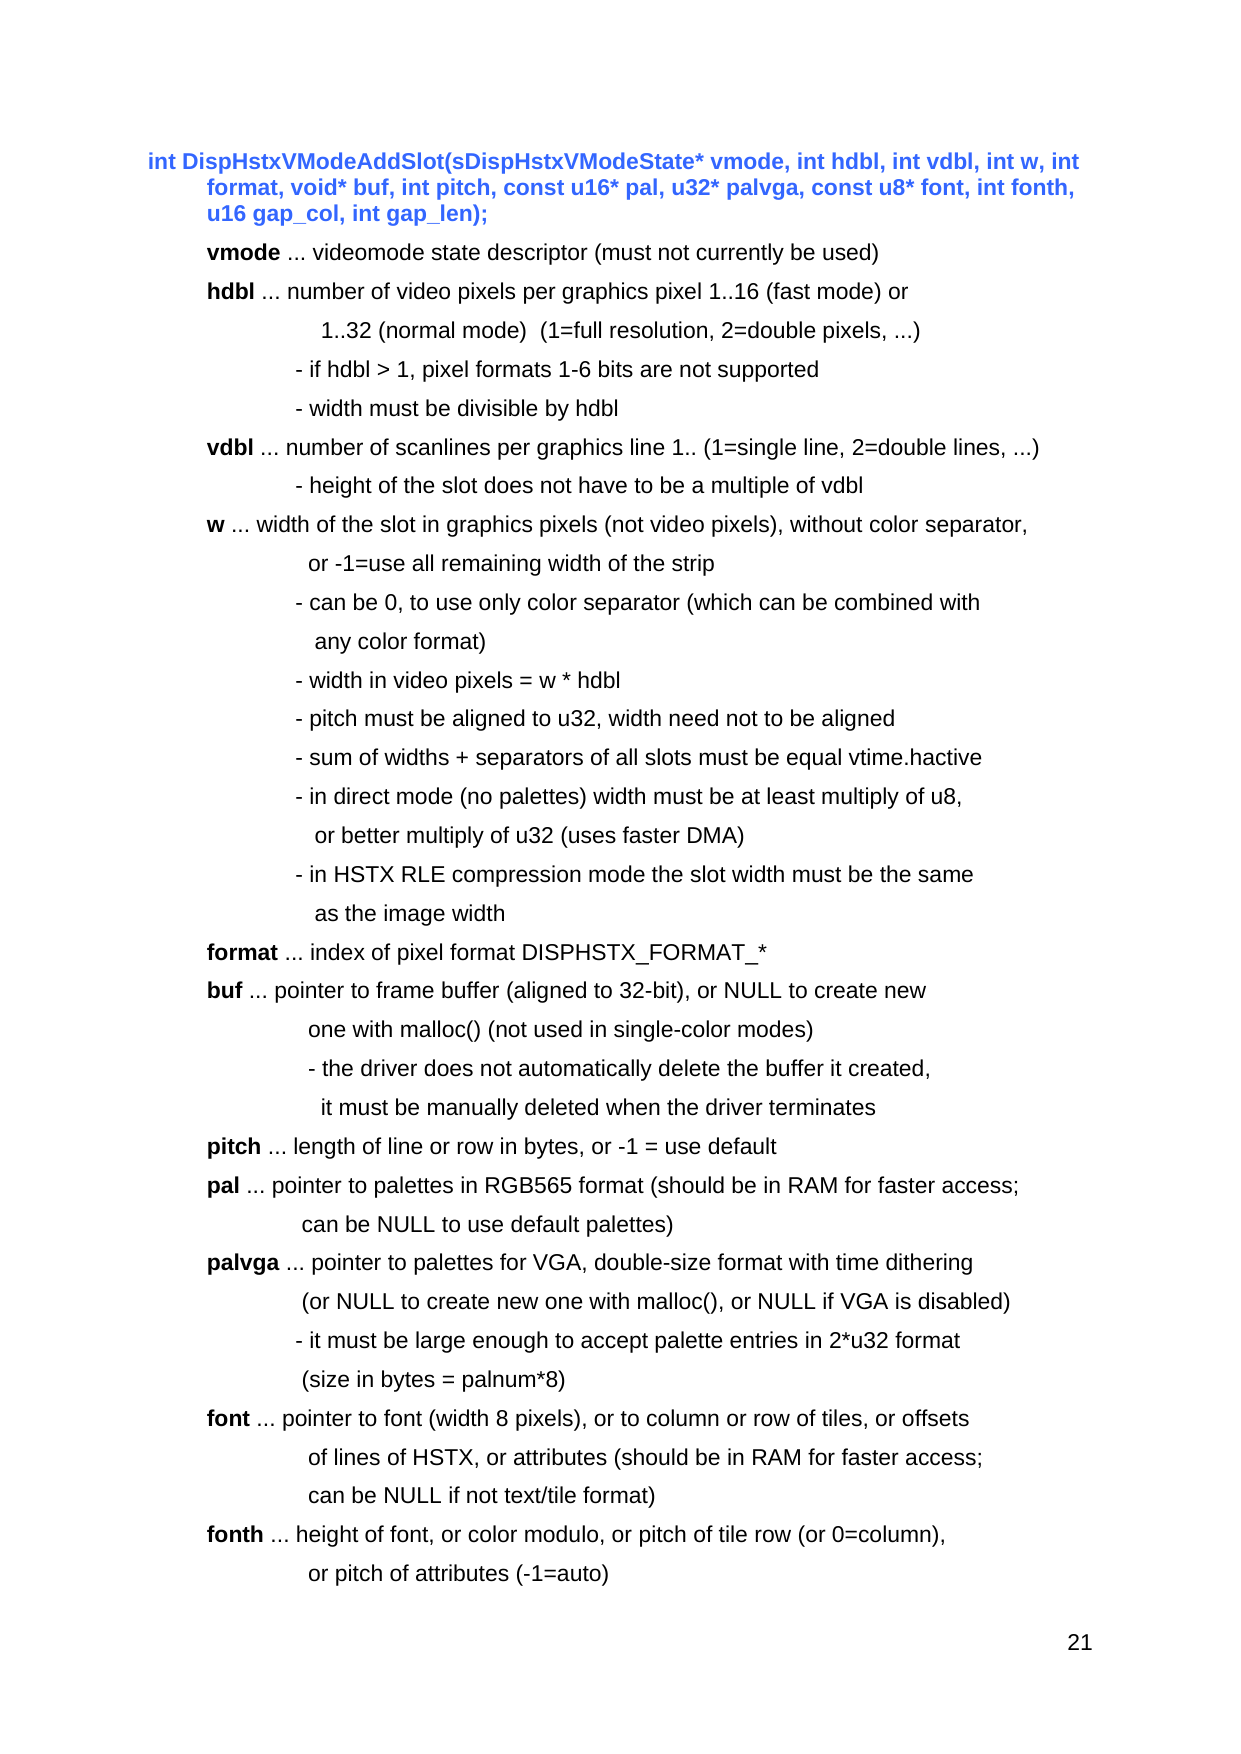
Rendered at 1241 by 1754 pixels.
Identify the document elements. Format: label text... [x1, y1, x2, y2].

text pal ... pointer to palettes in RGB565 format (should be in RAM for faster access; [148, 1172, 1093, 1198]
text (size in bytes = palnum*8) [148, 1366, 1093, 1392]
text - can be 0, to use only color separator (which can be combined with [148, 589, 1093, 615]
text palvga ... pointer to palettes for VGA, double-size format with time dithering [148, 1249, 1093, 1276]
text - width must be divisible by hdbl [148, 394, 1093, 421]
text - sum of widths + separators of all slots must be equal vtime.hactive [148, 744, 1093, 771]
text - in HSTX RLE compression mode the slot width must be the same [148, 861, 1093, 887]
text - it must be large enough to accept palette entries in 2*u32 format [148, 1327, 1093, 1353]
text vdbl ... number of scanlines per graphics line 1.. (1=single line, 2=double lines, ...) [148, 433, 1093, 460]
text int DispHstxVModeAddSlot(sDispHstxVModeState* vmode, int hdbl, int vdbl, int w, int format, void* buf, int pitch, const u16* pal, u32* palvga, const u8* font, int fonth, u16 gap_col, int gap_len); [148, 148, 1093, 227]
text it must be manually deleted when the driver terminates [148, 1094, 1093, 1120]
text format ... index of pixel format DISPHSTX_FORMAT_* [148, 938, 1093, 965]
text - the driver does not automatically delete the buffer it created, [148, 1055, 1093, 1081]
text buf ... pointer to frame buffer (aligned to 32-bit), or NULL to create new [148, 977, 1093, 1004]
text or better multiply of u32 (uses faster DMA) [148, 822, 1093, 848]
text - if hdbl > 1, pixel formats 1-6 bits are not supported [148, 356, 1093, 382]
text one with malloc() (not used in single-color modes) [148, 1016, 1093, 1043]
text - width in video pixels = w * hdbl [148, 667, 1093, 693]
text any color format) [148, 628, 1093, 654]
text pitch ... length of line or row in bytes, or -1 = use default [148, 1133, 1093, 1159]
text w ... width of the slot in graphics pixels (not video pixels), without color separator, [148, 511, 1093, 537]
text as the image width [148, 900, 1093, 926]
text fonth ... height of font, or color modulo, or pitch of tile row (or 0=column), [148, 1521, 1093, 1548]
text - pitch must be aligned to u32, width need not to be aligned [148, 705, 1093, 732]
text can be NULL to use default palettes) [148, 1211, 1093, 1237]
text or -1=use all remaining width of the strip [148, 550, 1093, 576]
text - height of the slot does not have to be a multiple of vdbl [148, 472, 1093, 499]
text (or NULL to create new one with malloc(), or NULL if VGA is disabled) [148, 1288, 1093, 1314]
text hdbl ... number of video pixels per graphics pixel 1..16 (fast mode) or [148, 278, 1093, 304]
text 1..32 (normal mode) (1=full resolution, 2=double pixels, ...) [148, 317, 1093, 343]
text font ... pointer to font (width 8 pixels), or to column or row of tiles, or offsets [148, 1405, 1093, 1431]
text can be NULL if not text/tile format) [148, 1482, 1093, 1509]
text vmode ... videomode state descriptor (must not currently be used) [148, 239, 1093, 266]
text - in direct mode (no palettes) width must be at least multiply of u8, [148, 783, 1093, 809]
text of lines of HSTX, or attributes (should be in RAM for faster access; [148, 1444, 1093, 1470]
text or pitch of attributes (-1=auto) [148, 1560, 1093, 1587]
